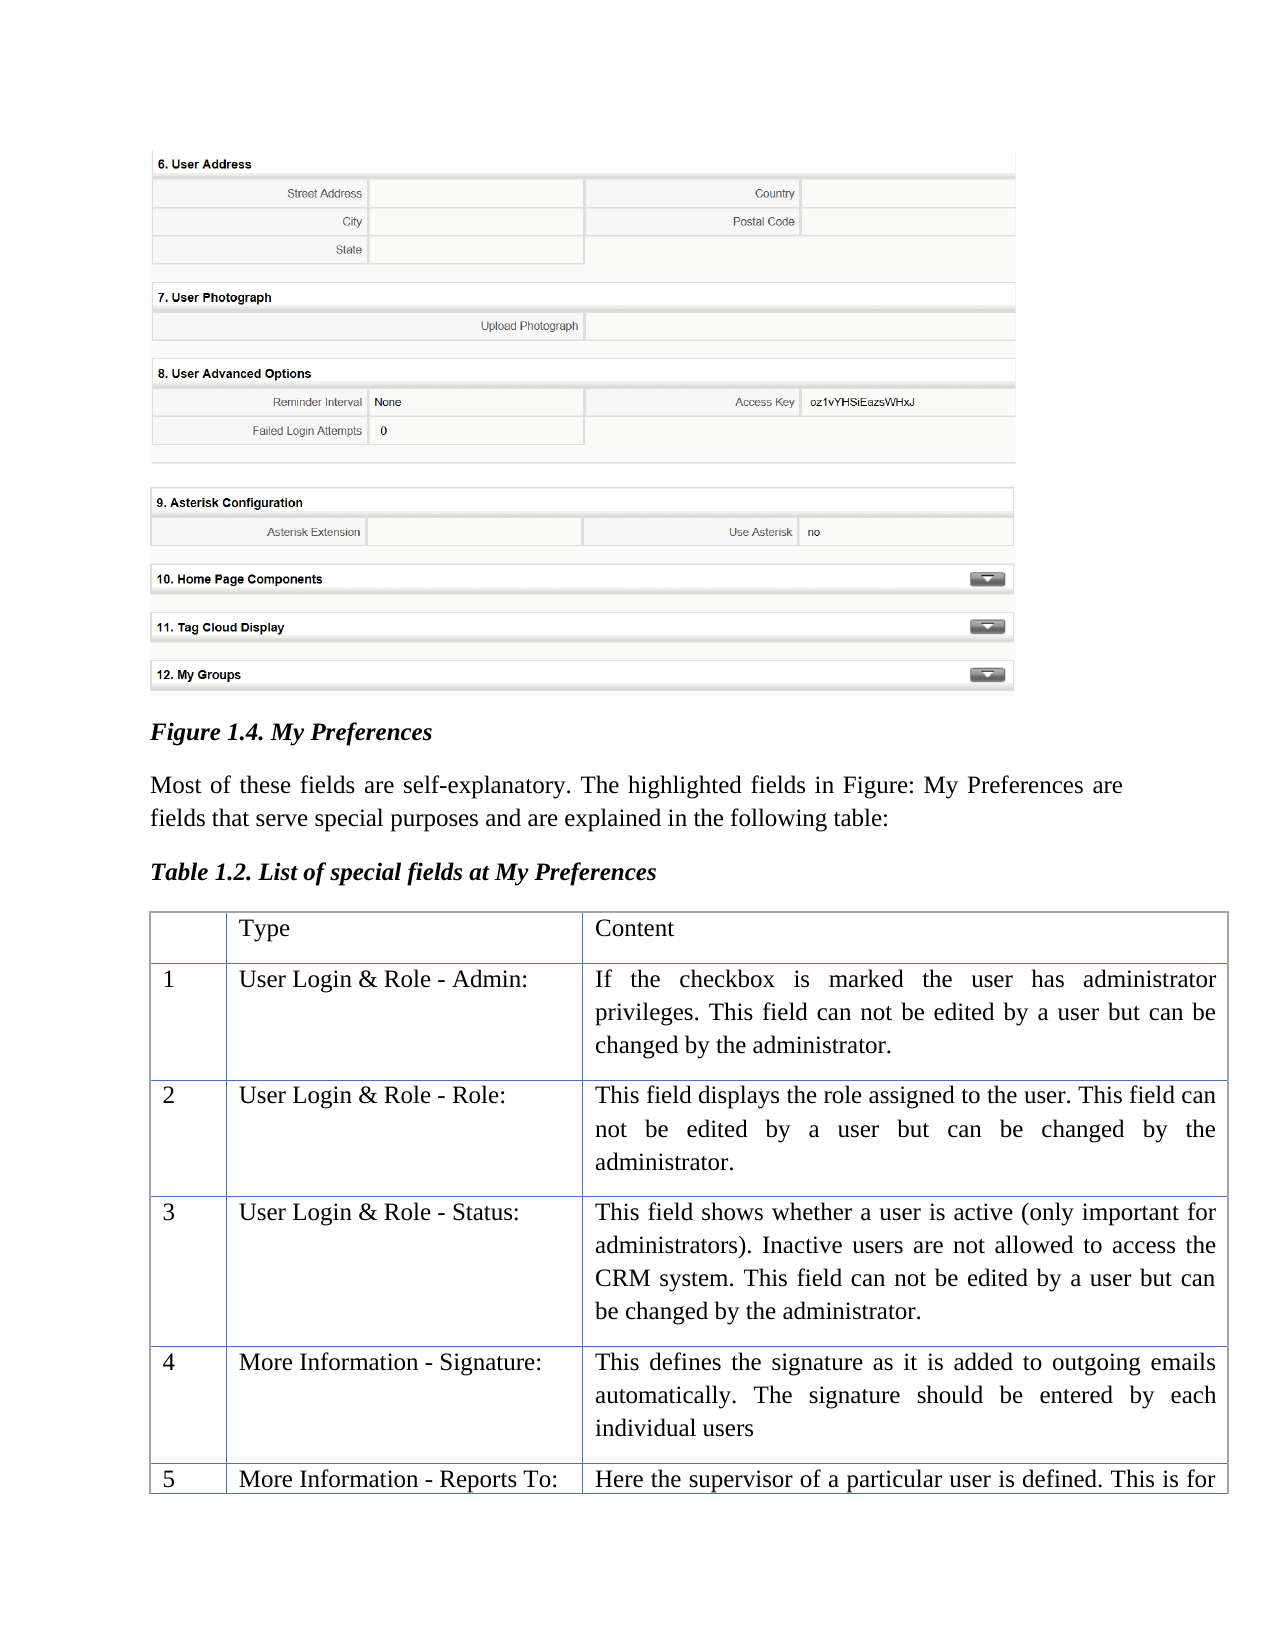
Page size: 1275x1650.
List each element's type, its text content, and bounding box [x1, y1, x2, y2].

table_cell User Login & Role - Admin: [227, 964, 582, 1079]
table_cell 3 [151, 1197, 226, 1346]
table_cell This field displays the role assigned to the user. This field can not be edited by a user but can be changed by the administrator. [583, 1081, 1227, 1196]
text Most of these fields are self-explanatory. The highlighted fields in Figure: My Preferences are fields that serve special purposes and are explained in the following table: [150, 771, 1125, 832]
table_cell User Login & Role - Role: [227, 1081, 582, 1196]
table_cell Here the supervisor of a particular user is defined. This is for [583, 1464, 1227, 1492]
table_cell 1 [151, 964, 226, 1079]
table_header Content [583, 913, 1227, 963]
table_cell This defines the signature as it is added to outgoing emails automatically. The signature should be entered by each individual users [583, 1347, 1227, 1463]
table_cell 5 [151, 1464, 226, 1492]
table_cell More Information - Reports To: [227, 1464, 582, 1492]
table_cell 4 [151, 1347, 226, 1463]
picture [150, 485, 1016, 696]
table_cell This field shows whether a user is active (only important for administrators). Inactive users are not allowed to access the CRM system. This field can not be edited by a user but can be changed by the administrator. [583, 1197, 1227, 1346]
table_cell If the checkbox is marked the user has administrator privileges. This field can not be edited by a user but can be changed by the administrator. [583, 964, 1227, 1079]
table_header [151, 913, 226, 963]
table_cell User Login & Role - Status: [227, 1197, 582, 1346]
table_cell 2 [151, 1081, 226, 1196]
table_header Type [227, 913, 582, 963]
text Table 1.2. List of special fields at My Preferences [150, 857, 1125, 886]
picture [150, 150, 1016, 464]
table_cell More Information - Signature: [227, 1347, 582, 1463]
text Figure 1.4. My Preferences [150, 717, 1125, 745]
